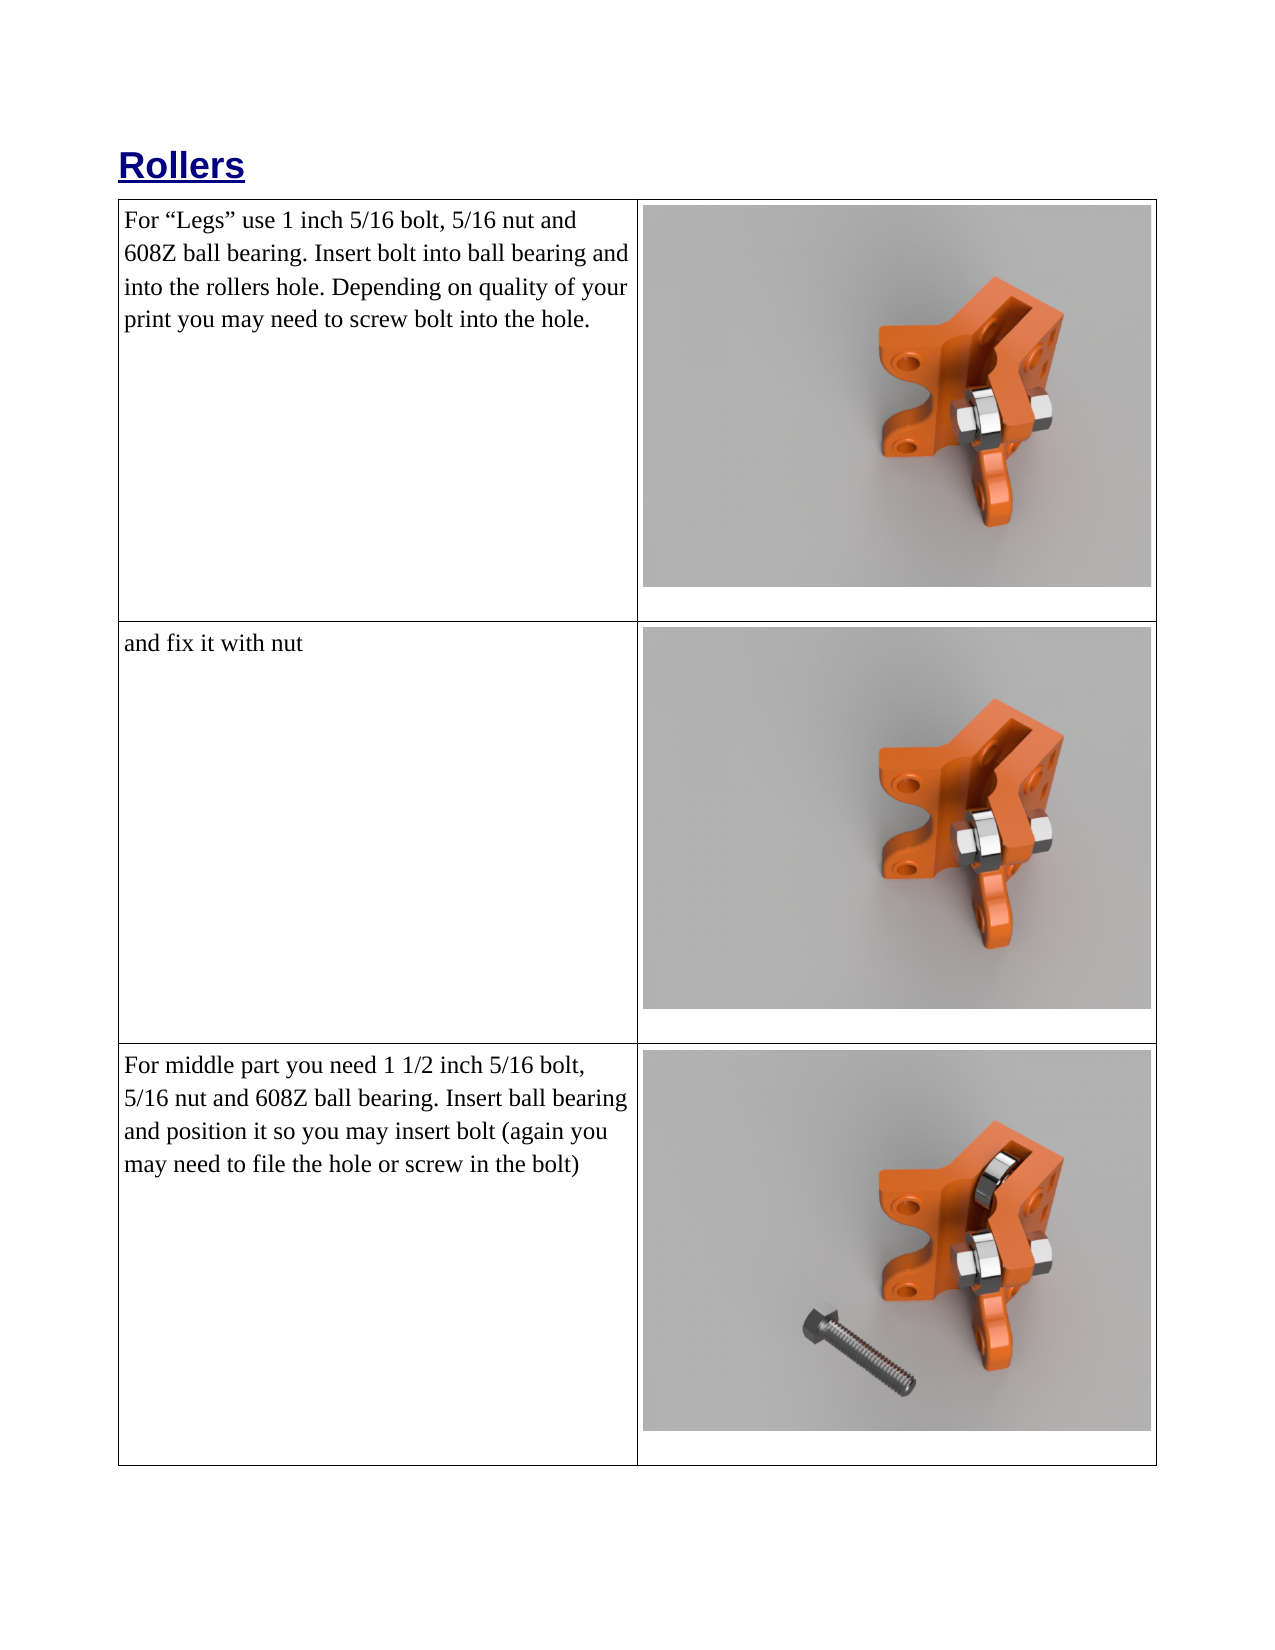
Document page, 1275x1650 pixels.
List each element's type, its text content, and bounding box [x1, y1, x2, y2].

picture [643, 627, 1152, 1009]
picture [643, 1050, 1152, 1431]
picture [643, 205, 1152, 587]
table_cell For middle part you need 1 1/2 inch 5/16 bolt, 5/16 nut and 608Z ball bearing. Insert ball bearing and position it so you may insert bolt (again you may need to file the hole or screw in the bolt) [119, 1044, 637, 1465]
table_cell and fix it with nut [119, 622, 637, 1043]
table_header [638, 200, 1156, 621]
table_header For “Legs” use 1 inch 5/16 bolt, 5/16 nut and 608Z ball bearing. Insert bolt into ball bearing and into the rollers hole. Depending on quality of your print you may need to screw bolt into the hole. [119, 200, 637, 621]
table_cell [638, 1044, 1156, 1465]
subtitle Rollers [118, 143, 1157, 186]
table_cell [638, 622, 1156, 1043]
